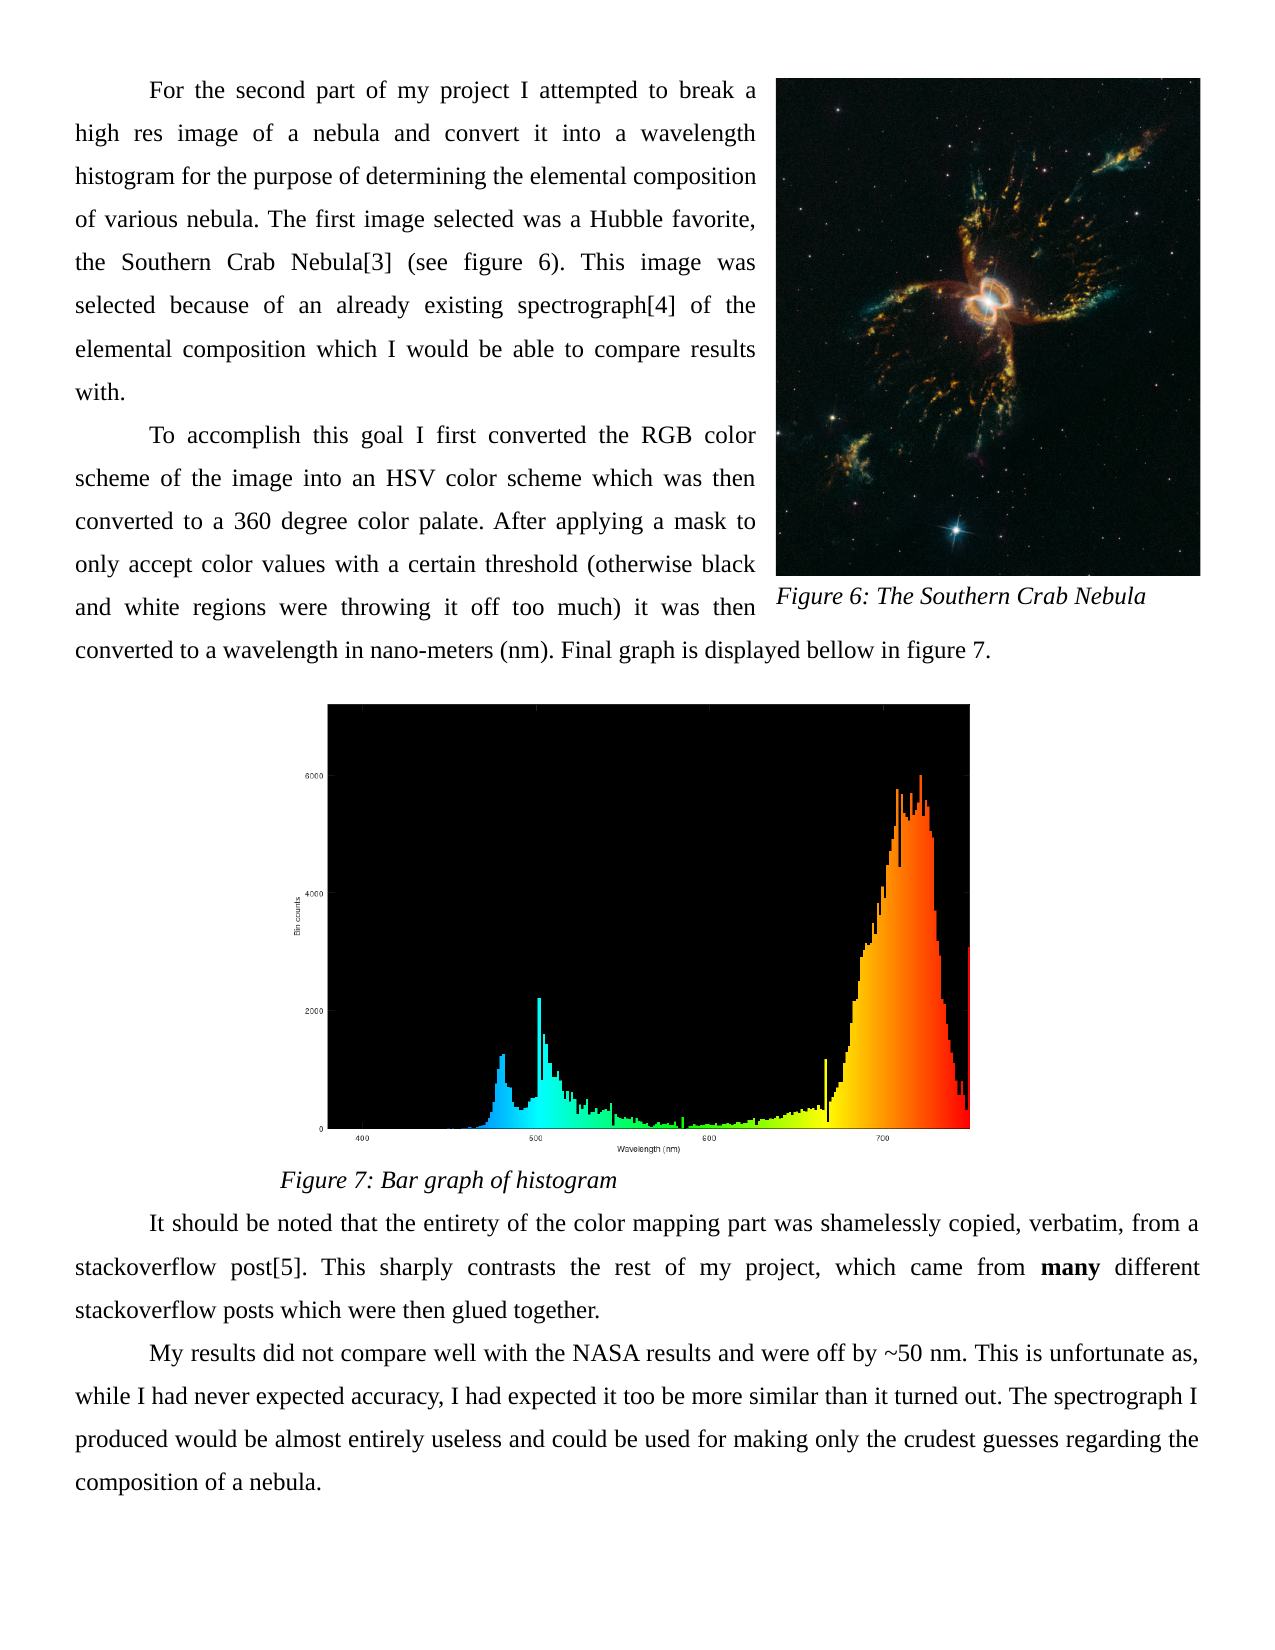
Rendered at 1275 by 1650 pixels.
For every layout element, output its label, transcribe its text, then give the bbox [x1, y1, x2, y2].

text To accomplish this goal I first converted the RGB color scheme of the image into an HSV color scheme which was then converted to a 360 degree color palate. After applying a mask to only accept color values with a certain threshold (otherwise black and white regions were throwing it off too much) it was then converted to a wavelength in nano-meters (nm). Final graph is displayed bellow in figure 7. [75, 420, 1200, 664]
text Figure 7: Bar graph of histogram [280, 1160, 995, 1194]
text Figure 6: The Southern Crab Nebula [776, 576, 1200, 610]
picture [280, 691, 995, 1160]
text For the second part of my project I attempted to break a high res image of a nebula and convert it into a wavelength histogram for the purpose of determining the elemental composition of various nebula. The first image selected was a Hubble favorite, the Southern Crab Nebula[3] (see figure 6). This image was selected because of an already existing spectrograph[4] of the elemental composition which I would be able to compare results with. [75, 66, 1200, 406]
text My results did not compare well with the NASA results and were off by ~50 nm. This is unfortunate as, while I had never expected accuracy, I had expected it too be more similar than it turned out. The spectrograph I produced would be almost entirely useless and could be used for making only the crudest guesses regarding the composition of a nebula. [75, 1338, 1200, 1496]
picture [775, 78, 1201, 576]
text It should be noted that the entirety of the color mapping part was shamelessly copied, verbatim, from a stackoverflow post[5]. This sharply contrasts the rest of my project, which came from many different stackoverflow posts which were then glued together. [75, 679, 1200, 1323]
